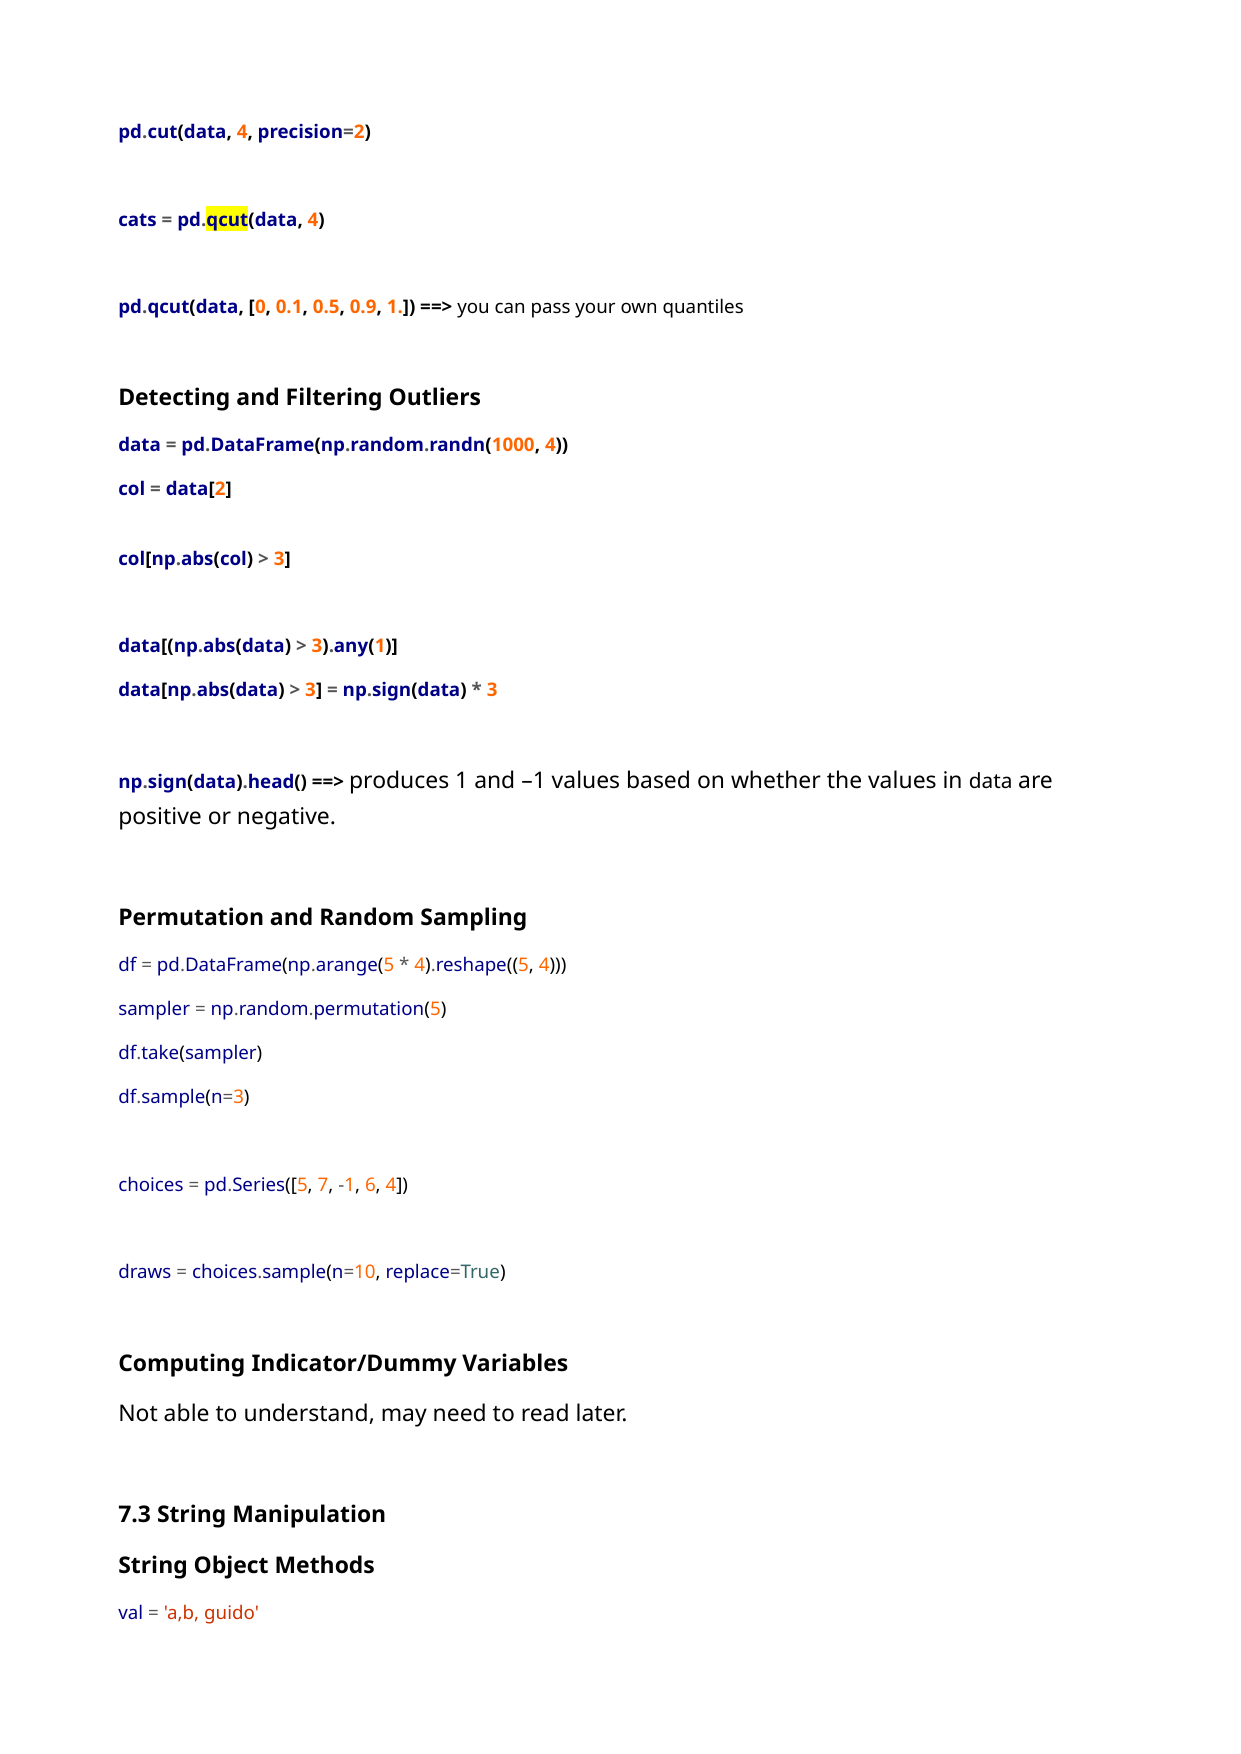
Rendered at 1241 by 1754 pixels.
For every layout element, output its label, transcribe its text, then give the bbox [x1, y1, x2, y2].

text data[np.abs(data) > 3] = np.sign(data) * 3 [118, 677, 1122, 702]
text Detecting and Filtering Outliers [118, 381, 1122, 412]
text col = data[2] [118, 476, 1122, 501]
text Not able to understand, may need to read later. [118, 1397, 1122, 1428]
text String Object Methods [118, 1548, 1122, 1580]
text Computing Indicator/Dummy Variables [118, 1346, 1122, 1378]
text col[np.abs(col) > 3] [118, 545, 1122, 571]
text val = 'a,b, guido' [118, 1599, 1122, 1624]
text df = pd.DataFrame(np.arange(5 * 4).reshape((5, 4))) [118, 952, 1122, 977]
text data = pd.DataFrame(np.random.randn(1000, 4)) [118, 432, 1122, 457]
text np.sign(data).head() ==> produces 1 and –1 values based on whether the values in data are positive or negative. [118, 764, 1122, 831]
text pd.cut(data, 4, precision=2) [118, 118, 1122, 144]
text cats = pd.qcut(data, 4) [118, 206, 1122, 231]
text sampler = np.random.permutation(5) [118, 996, 1122, 1021]
text data[(np.abs(data) > 3).any(1)] [118, 633, 1122, 658]
text df.take(sampler) [118, 1039, 1122, 1065]
text df.sample(n=3) [118, 1083, 1122, 1109]
text draws = choices.sample(n=10, replace=True) [118, 1259, 1122, 1284]
text Permutation and Random Sampling [118, 901, 1122, 932]
text choices = pd.Series([5, 7, -1, 6, 4]) [118, 1171, 1122, 1197]
text pd.qcut(data, [0, 0.1, 0.5, 0.9, 1.]) ==> you can pass your own quantiles [118, 293, 1122, 319]
text 7.3 String Manipulation [118, 1498, 1122, 1529]
